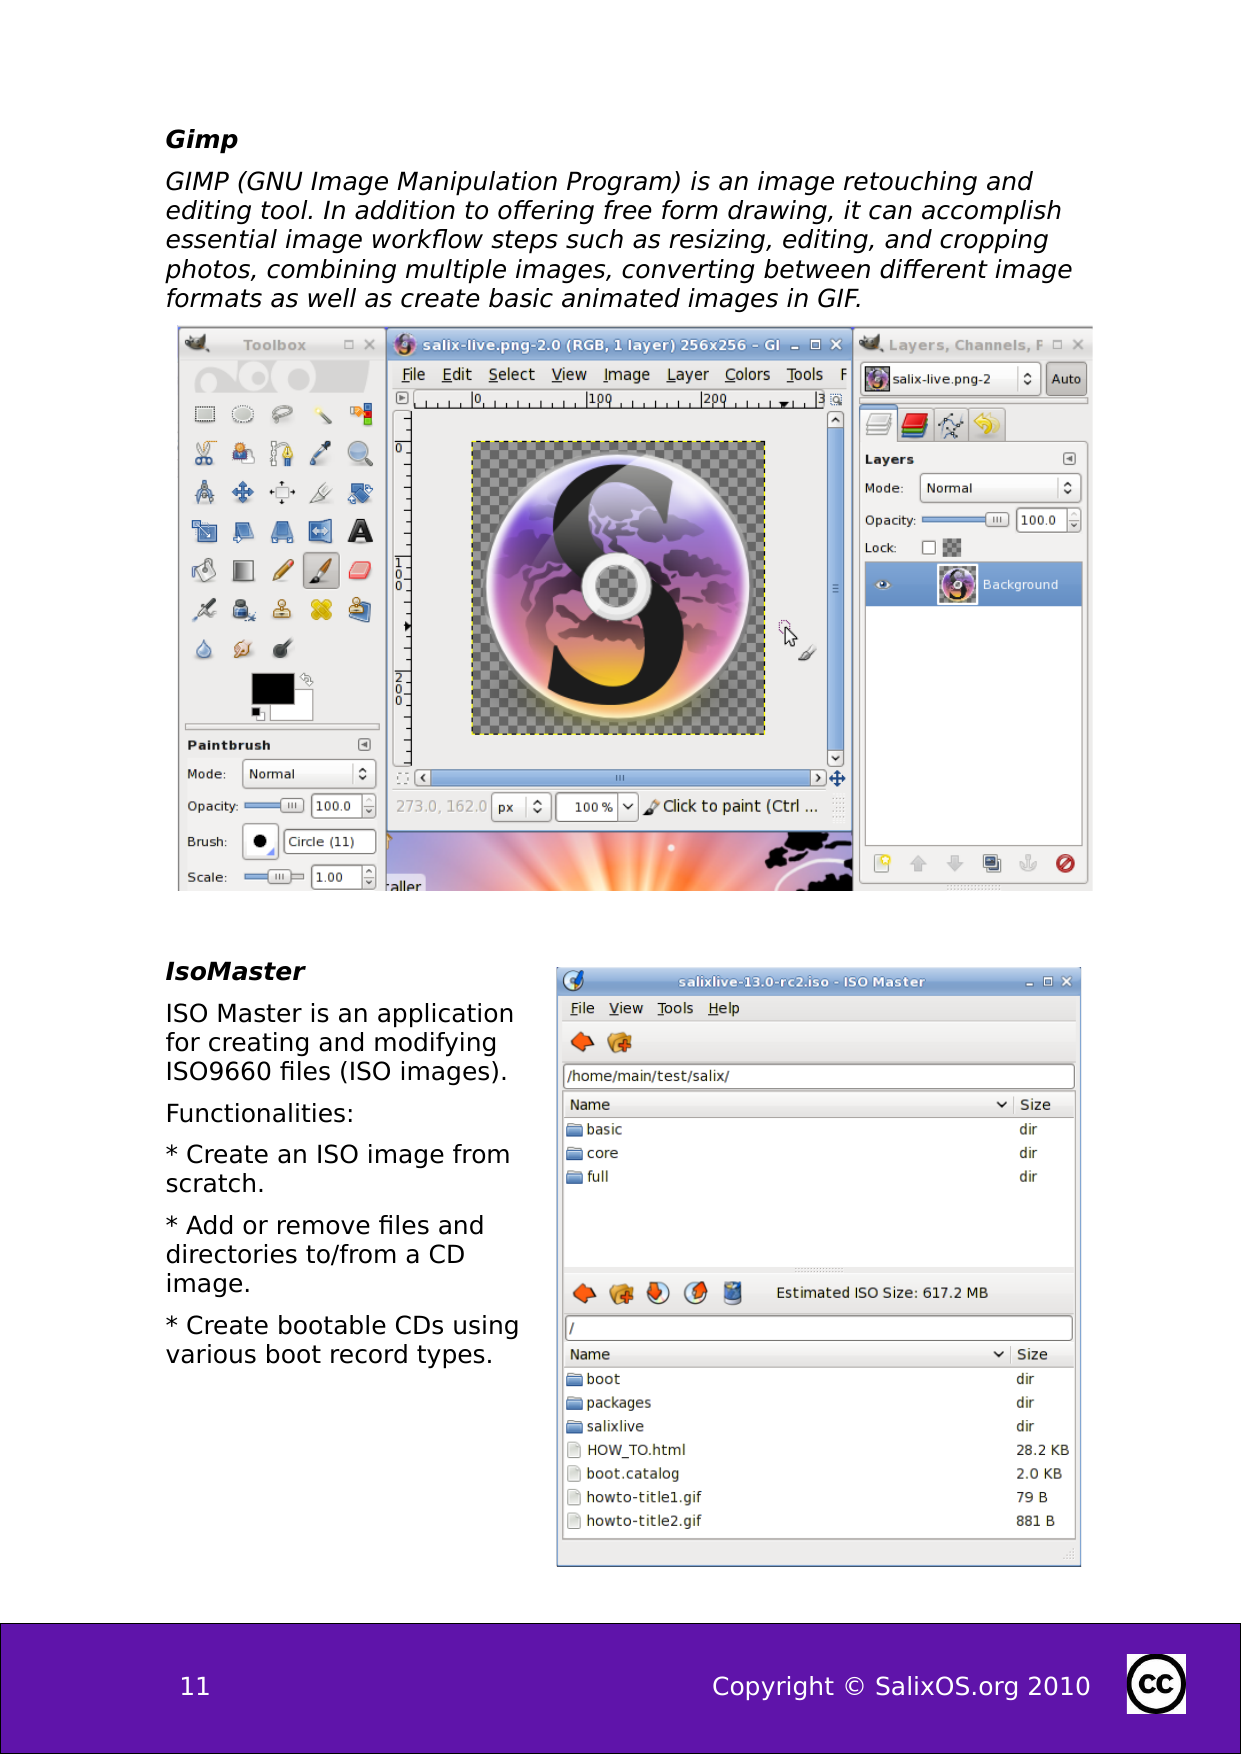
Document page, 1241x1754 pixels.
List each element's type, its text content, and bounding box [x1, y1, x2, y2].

picture [177, 325, 1093, 891]
text GIMP (GNU Image Manipulation Program) is an image retouching and editing tool. In addition to offering free form drawing, it can accomplish essential image workflow steps such as resizing, editing, and cropping photos, combining multiple images, converting between different image formats as well as create basic animated images in GIF. [165, 167, 1104, 313]
text [1082, 1141, 1104, 1199]
text * Add or remove files and directories to/from a CD image. [165, 1211, 556, 1299]
subtitle Gimp [165, 126, 1104, 155]
text [1082, 1099, 1104, 1128]
text * Create an ISO image from scratch. [165, 1141, 556, 1199]
picture [1126, 1654, 1186, 1714]
picture [556, 967, 1082, 1567]
text [1082, 1211, 1104, 1299]
text [1082, 1311, 1104, 1370]
text Functionalities: [165, 1099, 556, 1128]
text [1082, 999, 1104, 1086]
text * Create bootable CDs using various boot record types. [165, 1311, 556, 1370]
text ISO Master is an application for creating and modifying ISO9660 files (ISO images). [165, 999, 556, 1086]
subtitle IsoMaster [165, 957, 1104, 986]
